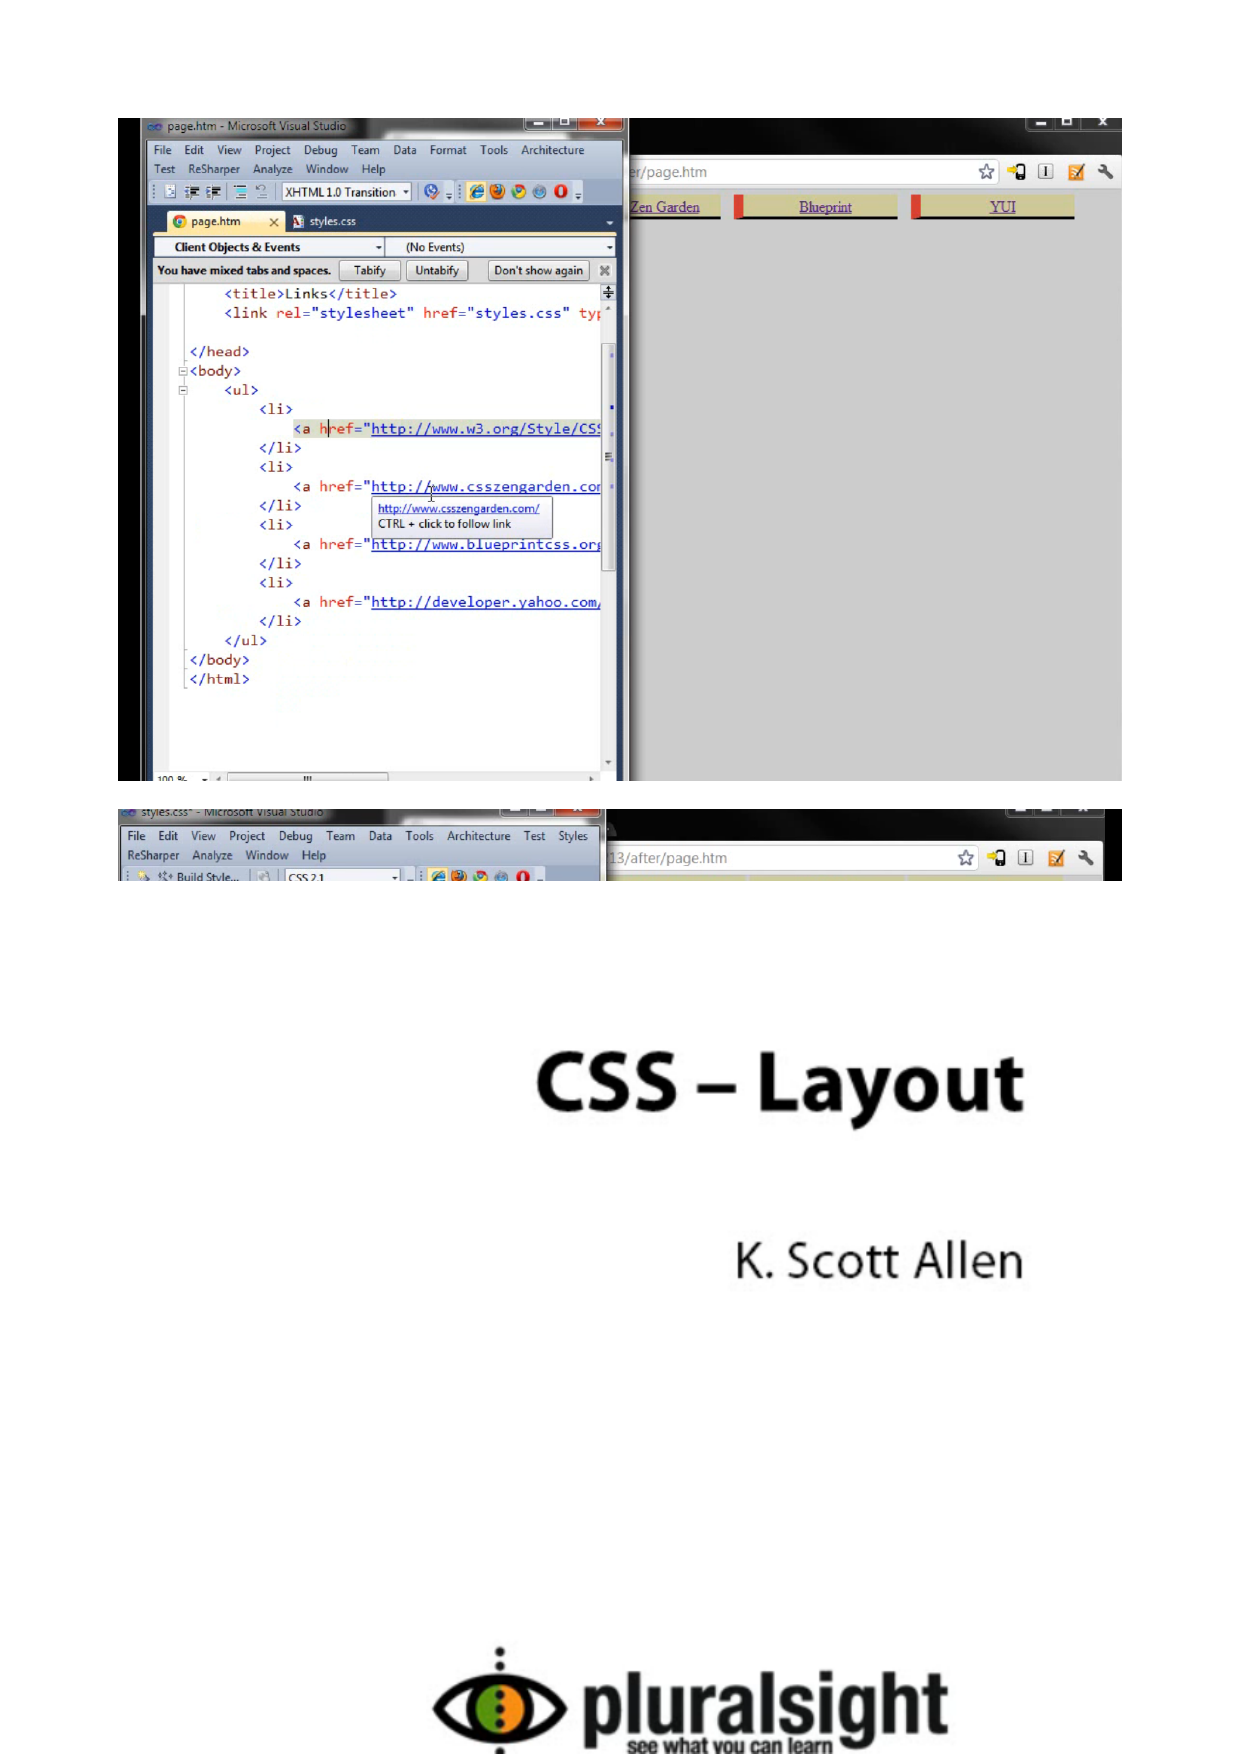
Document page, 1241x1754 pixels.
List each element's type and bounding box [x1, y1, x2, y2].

picture [118, 118, 1122, 781]
picture [118, 809, 1122, 1754]
